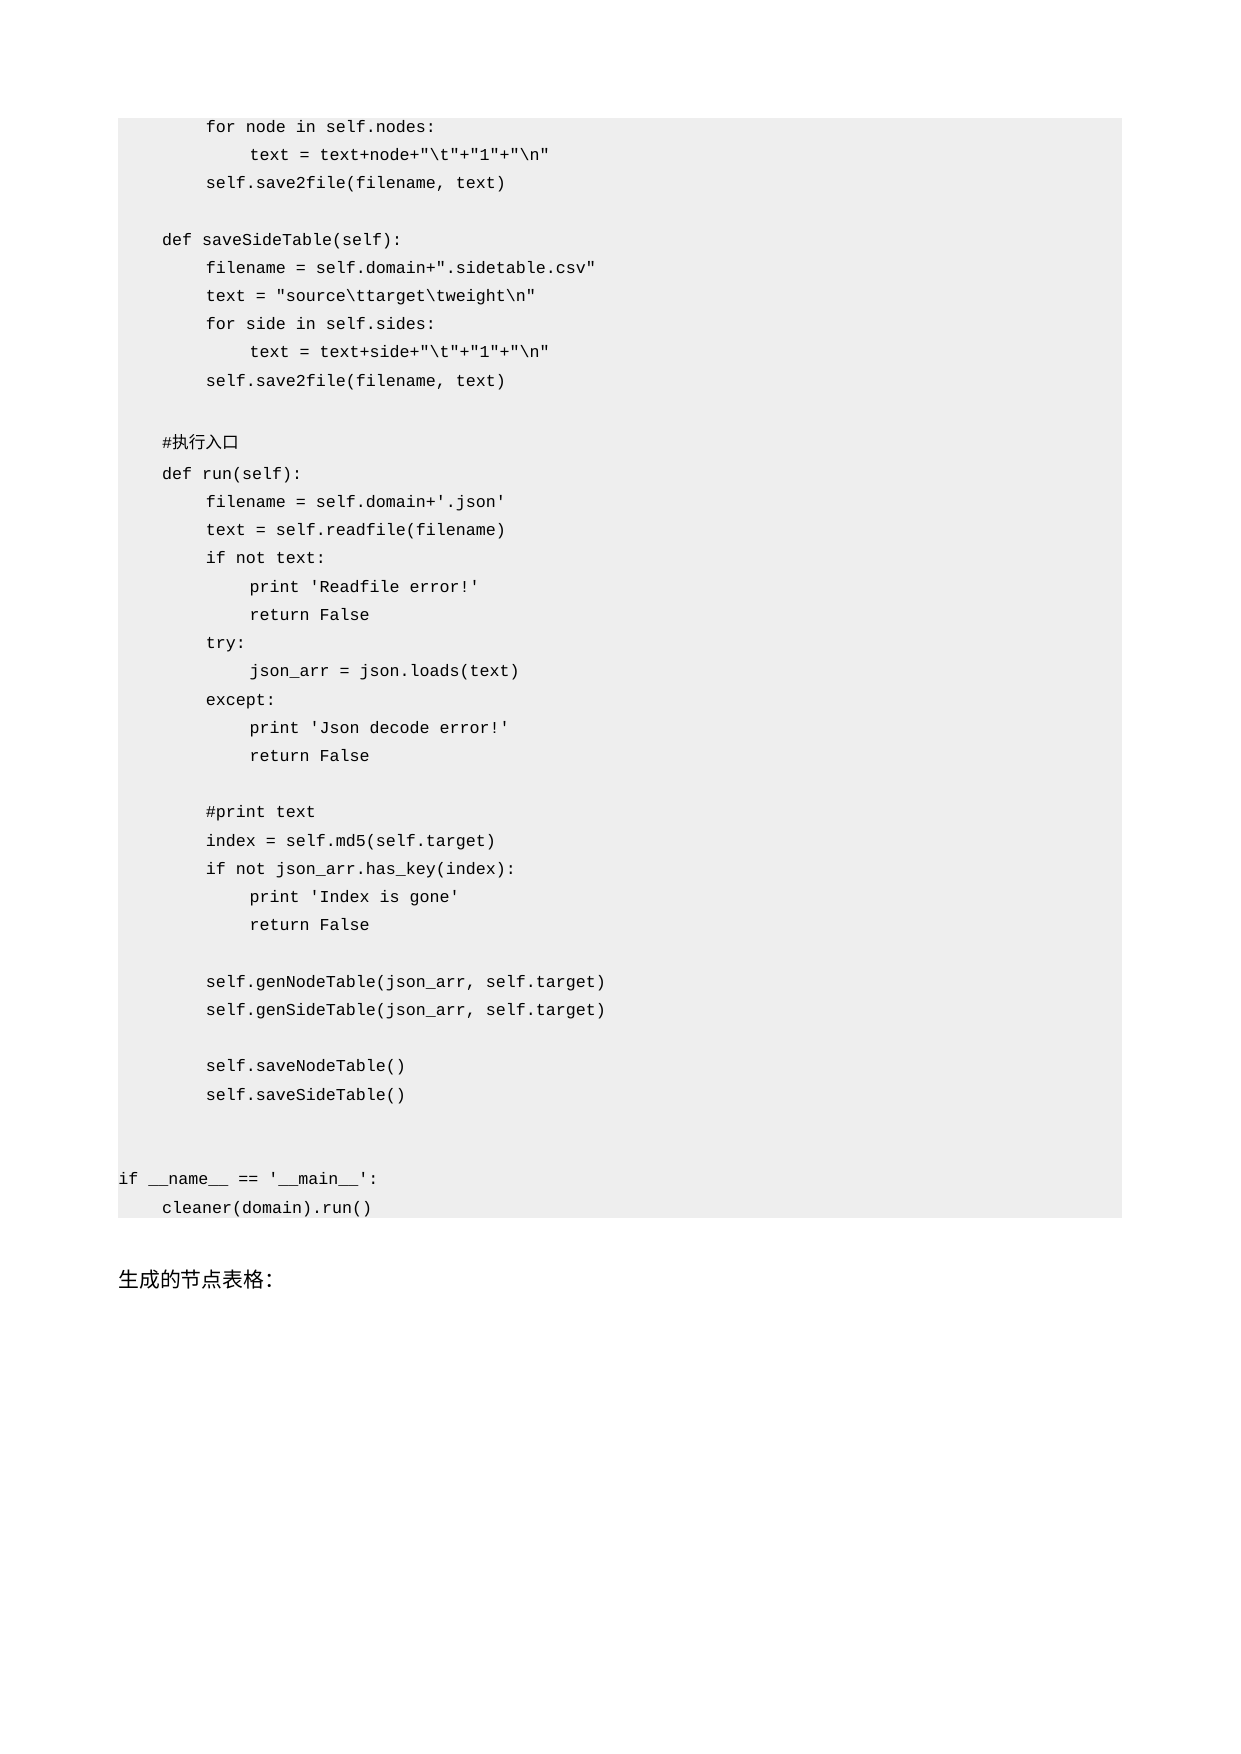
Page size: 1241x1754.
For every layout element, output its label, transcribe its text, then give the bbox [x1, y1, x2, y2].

text #print text [118, 804, 1122, 823]
text return False [118, 747, 1122, 766]
text def saveSideTable(self): [118, 231, 1122, 250]
text filename = self.domain+".sidetable.csv" [118, 259, 1122, 278]
text def run(self): [118, 465, 1122, 484]
text print 'Index is gone' [118, 889, 1122, 907]
text self.genNodeTable(json_arr, self.target) [118, 973, 1122, 992]
text self.save2file(filename, text) [118, 372, 1122, 391]
text print 'Json decode error!' [118, 719, 1122, 738]
text #执行入口 [118, 429, 1122, 453]
text if not json_arr.has_key(index): [118, 860, 1122, 879]
text if not text: [118, 550, 1122, 569]
text json_arr = json.loads(text) [118, 663, 1122, 682]
text if __name__ == '__main__': [118, 1171, 1122, 1190]
text filename = self.domain+'.json' [118, 493, 1122, 512]
text text = "source\ttarget\tweight\n" [118, 287, 1122, 306]
text try: [118, 634, 1122, 653]
text text = text+node+"\t"+"1"+"\n" [118, 146, 1122, 165]
text for side in self.sides: [118, 316, 1122, 334]
text self.saveSideTable() [118, 1086, 1122, 1105]
text self.save2file(filename, text) [118, 174, 1122, 193]
text text = self.readfile(filename) [118, 522, 1122, 541]
text print 'Readfile error!' [118, 578, 1122, 597]
text 生成的节点表格： [118, 1263, 1122, 1293]
text except: [118, 691, 1122, 710]
text cleaner(domain).run() [118, 1199, 1122, 1218]
text index = self.md5(self.target) [118, 832, 1122, 851]
text return False [118, 917, 1122, 936]
text self.genSideTable(json_arr, self.target) [118, 1002, 1122, 1020]
text for node in self.nodes: [118, 118, 1122, 137]
text self.saveNodeTable() [118, 1058, 1122, 1077]
text text = text+side+"\t"+"1"+"\n" [118, 344, 1122, 363]
text return False [118, 606, 1122, 625]
